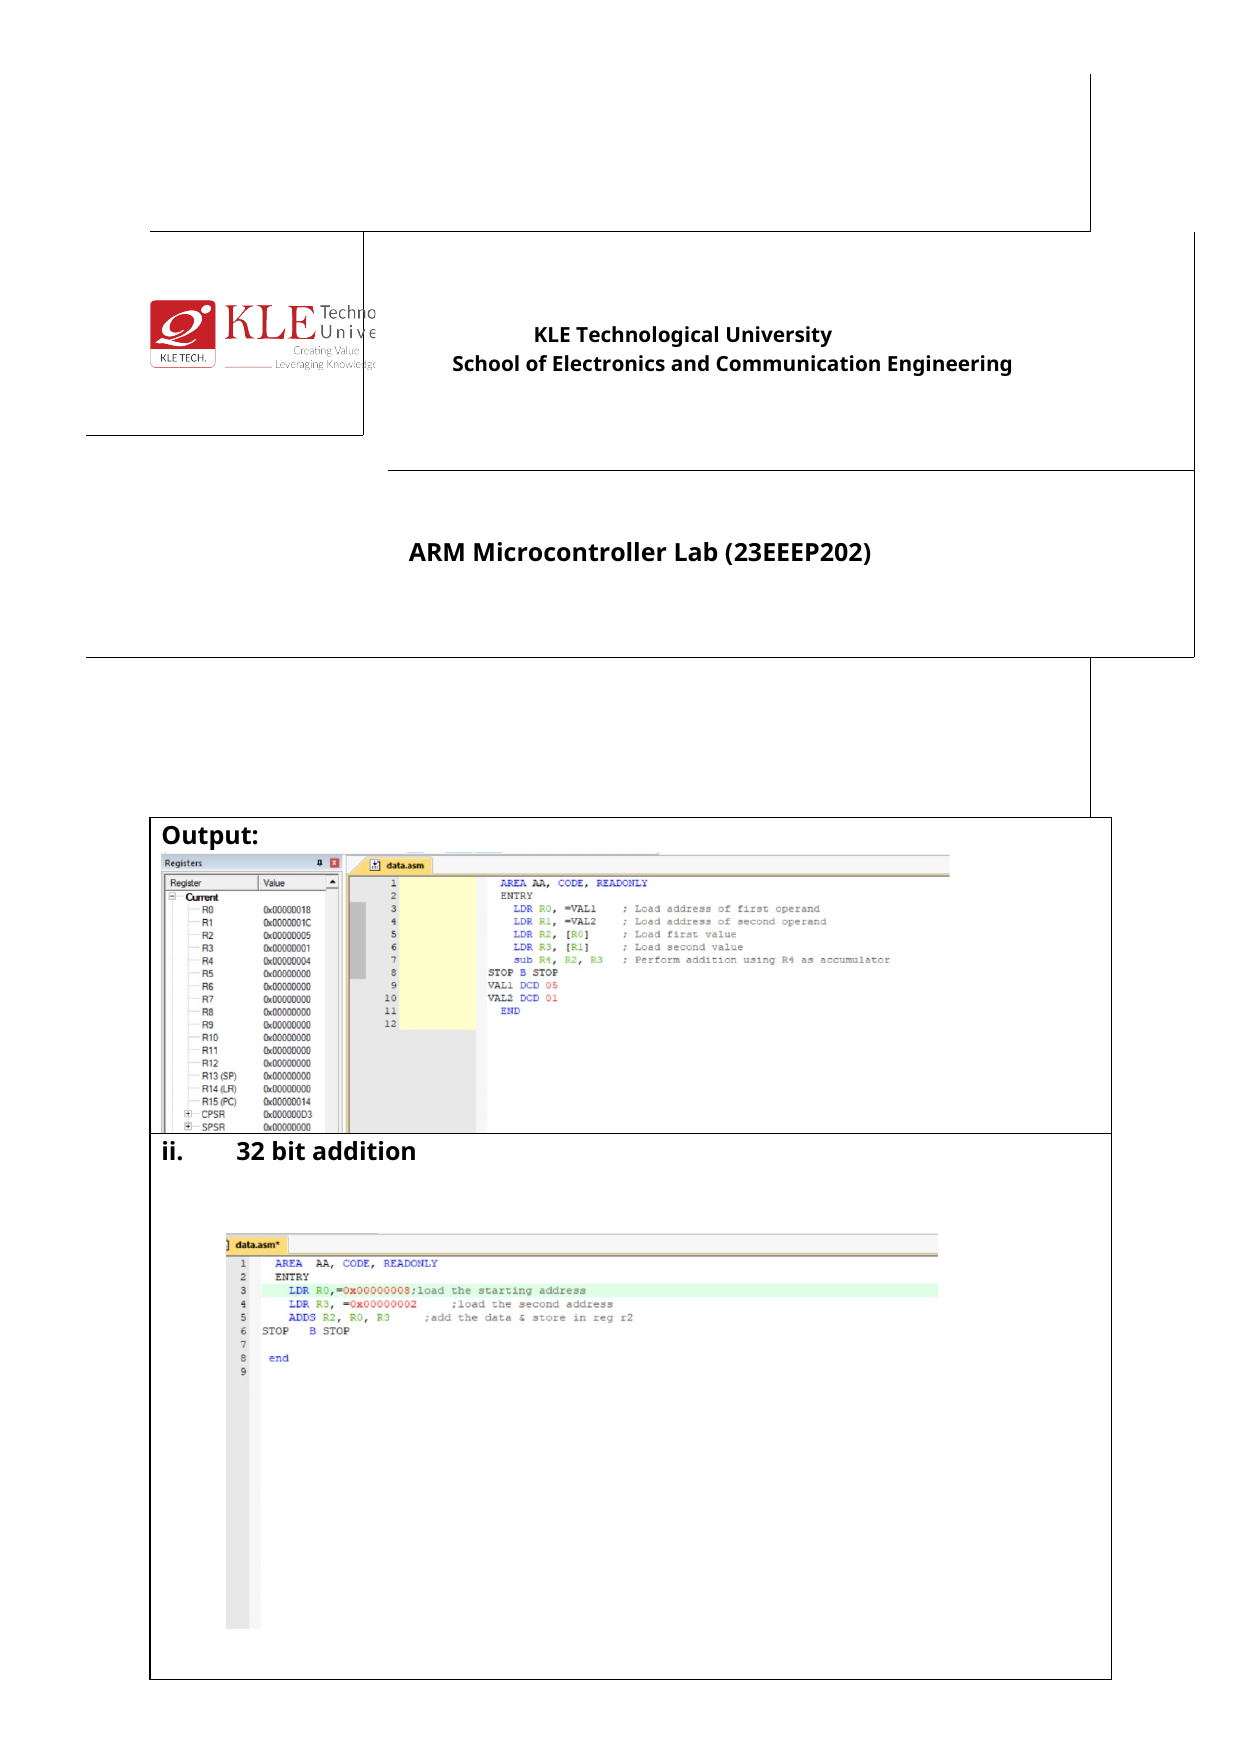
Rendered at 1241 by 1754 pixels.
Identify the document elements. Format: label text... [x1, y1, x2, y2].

table_cell 32 bit addition [151, 1134, 1111, 1679]
table_cell Output: [151, 818, 1111, 1132]
